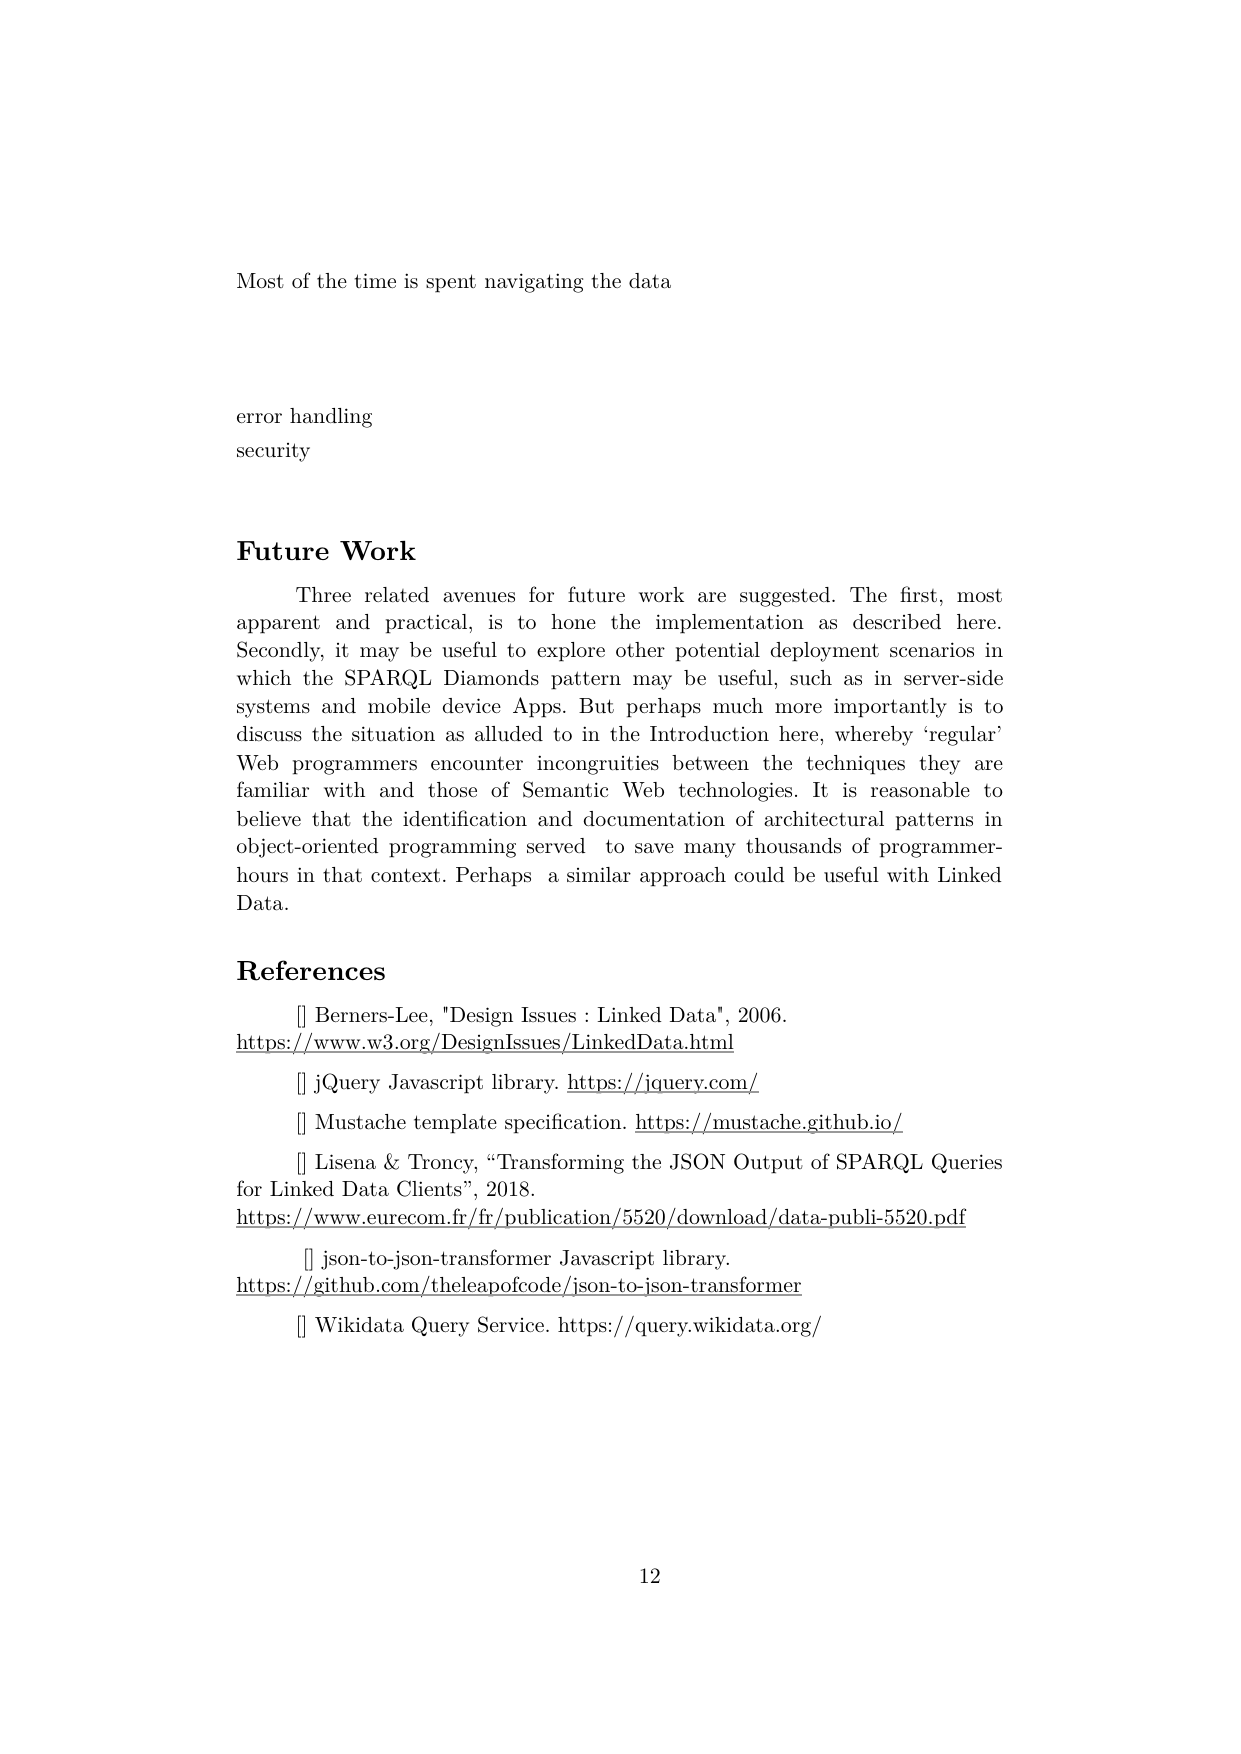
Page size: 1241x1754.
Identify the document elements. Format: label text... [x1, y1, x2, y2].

text [] Lisena & Troncy, “Transforming the JSON Output of SPARQL Queries for Linked Data Clients”, 2018. https://www.eurecom.fr/fr/publication/5520/download/data-publi-5520.pdf [236, 1147, 1004, 1231]
subtitle Future Work [236, 532, 1004, 568]
text security [236, 435, 1004, 463]
text [] json-to-json-transformer Javascript library. https://github.com/theleapofcode/json-to-json-transformer [236, 1243, 1004, 1298]
text [] Wikidata Query Service. https://query.wikidata.org/ [236, 1310, 1004, 1338]
text Most of the time is spent navigating the data [236, 266, 1004, 294]
text [] Mustache template specification. https://mustache.github.io/ [236, 1107, 1004, 1135]
text [] jQuery Javascript library. https://jquery.com/ [236, 1067, 1004, 1095]
subtitle References [236, 952, 1004, 987]
text Three related avenues for future work are suggested. The first, most apparent and practical, is to hone the implementation as described here. Secondly, it may be useful to explore other potential deployment scenarios in which the SPARQL Diamonds pattern may be useful, such as in server-side systems and mobile device Apps. But perhaps much more importantly is to discuss the situation as alluded to in the Introduction here, whereby ‘regular’ Web programmers encounter incongruities between the techniques they are familiar with and those of Semantic Web technologies. It is reasonable to believe that the identification and documentation of architectural patterns in object-oriented programming served to save many thousands of programmer-hours in that context. Perhaps a similar approach could be useful with Linked Data. [236, 580, 1004, 916]
text error handling [236, 401, 1004, 429]
text [] Berners-Lee, "Design Issues : Linked Data", 2006. https://www.w3.org/DesignIssues/LinkedData.html [236, 1000, 1004, 1056]
